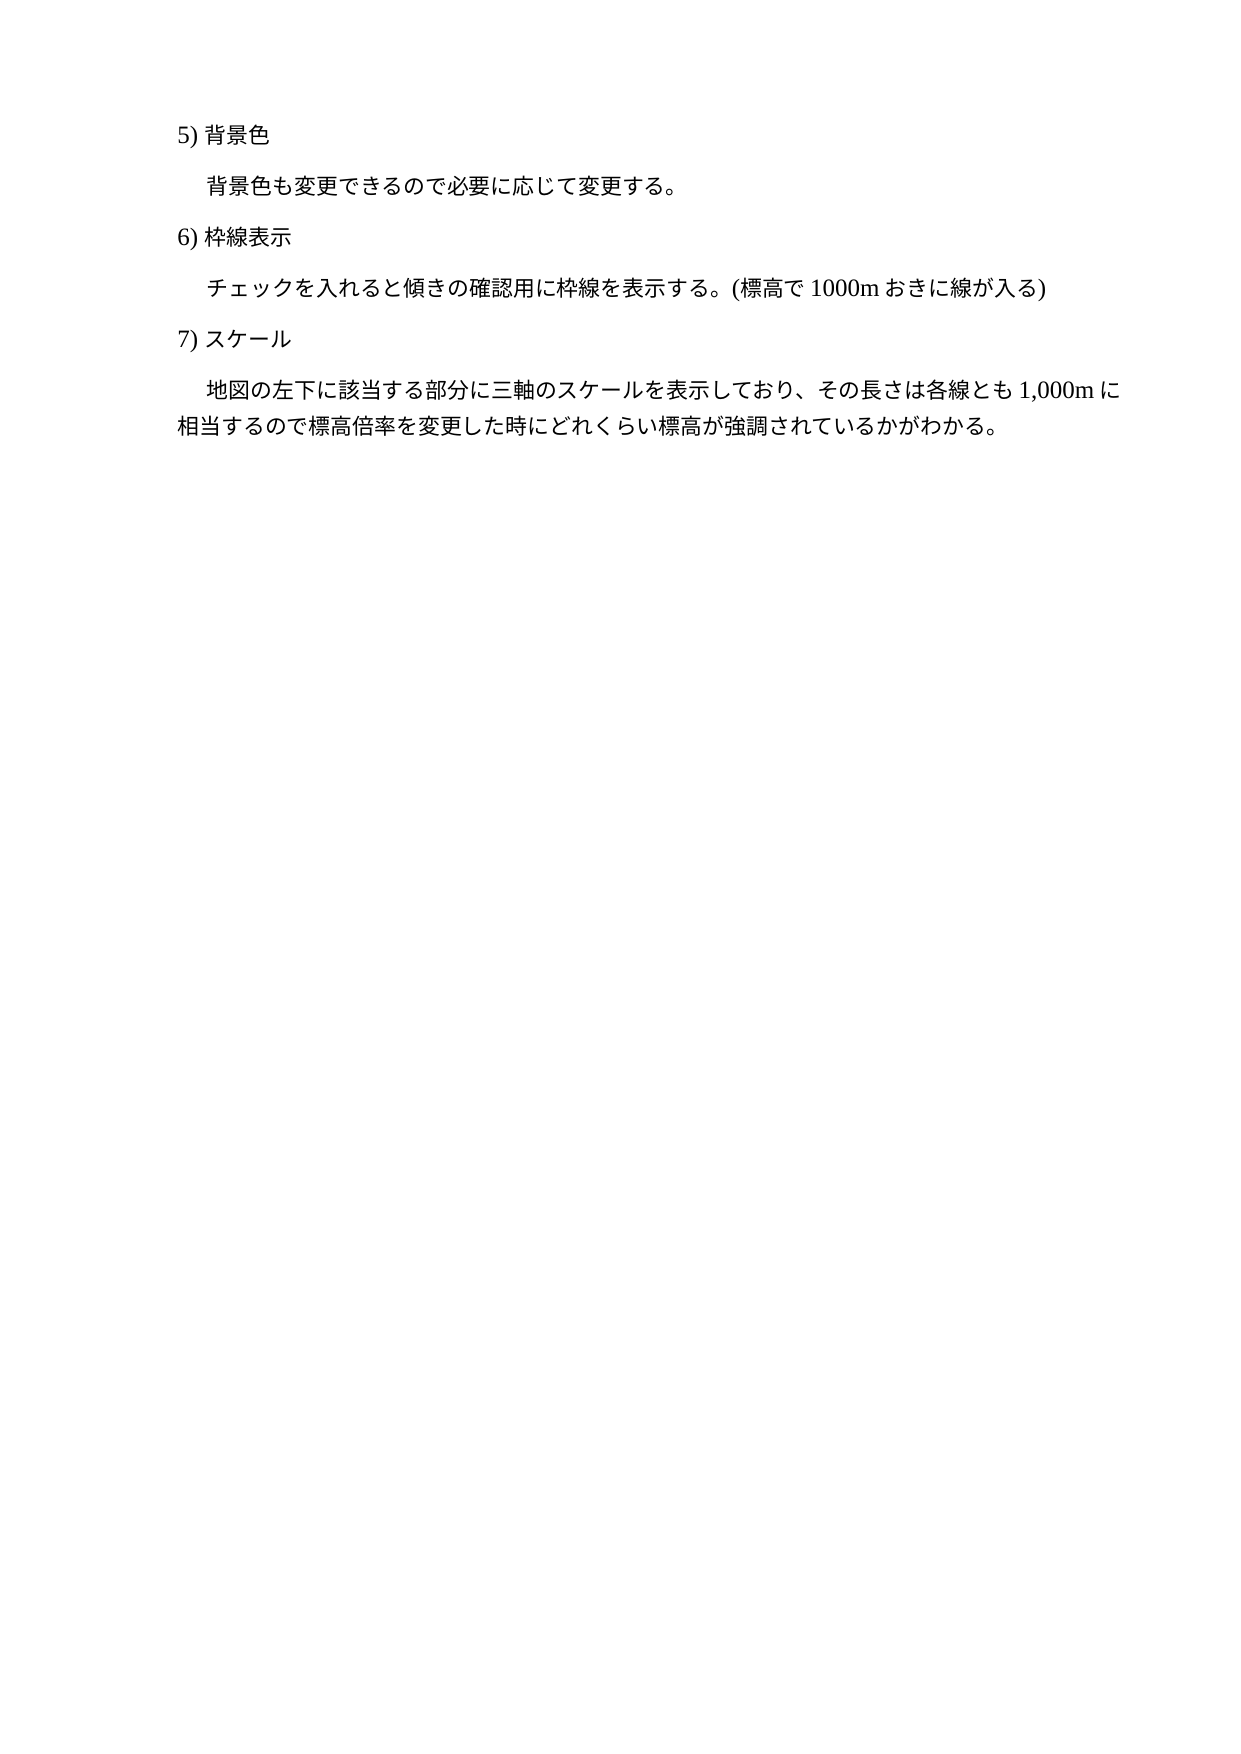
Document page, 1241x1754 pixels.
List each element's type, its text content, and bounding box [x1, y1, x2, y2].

text 5) 背景色 [148, 118, 1122, 150]
text 地図の左下に該当する部分に三軸のスケールを表示しており、その長さは各線とも1,000mに相当するので標高倍率を変更した時にどれくらい標高が強調されているかがわかる。 [177, 373, 1122, 441]
text チェックを入れると傾きの確認用に枠線を表示する。(標高で1000mおきに線が入る) [177, 271, 1122, 303]
text 6) 枠線表示 [148, 220, 1122, 252]
text 7) スケール [148, 322, 1122, 353]
text 背景色も変更できるので必要に応じて変更する。 [177, 169, 1122, 201]
